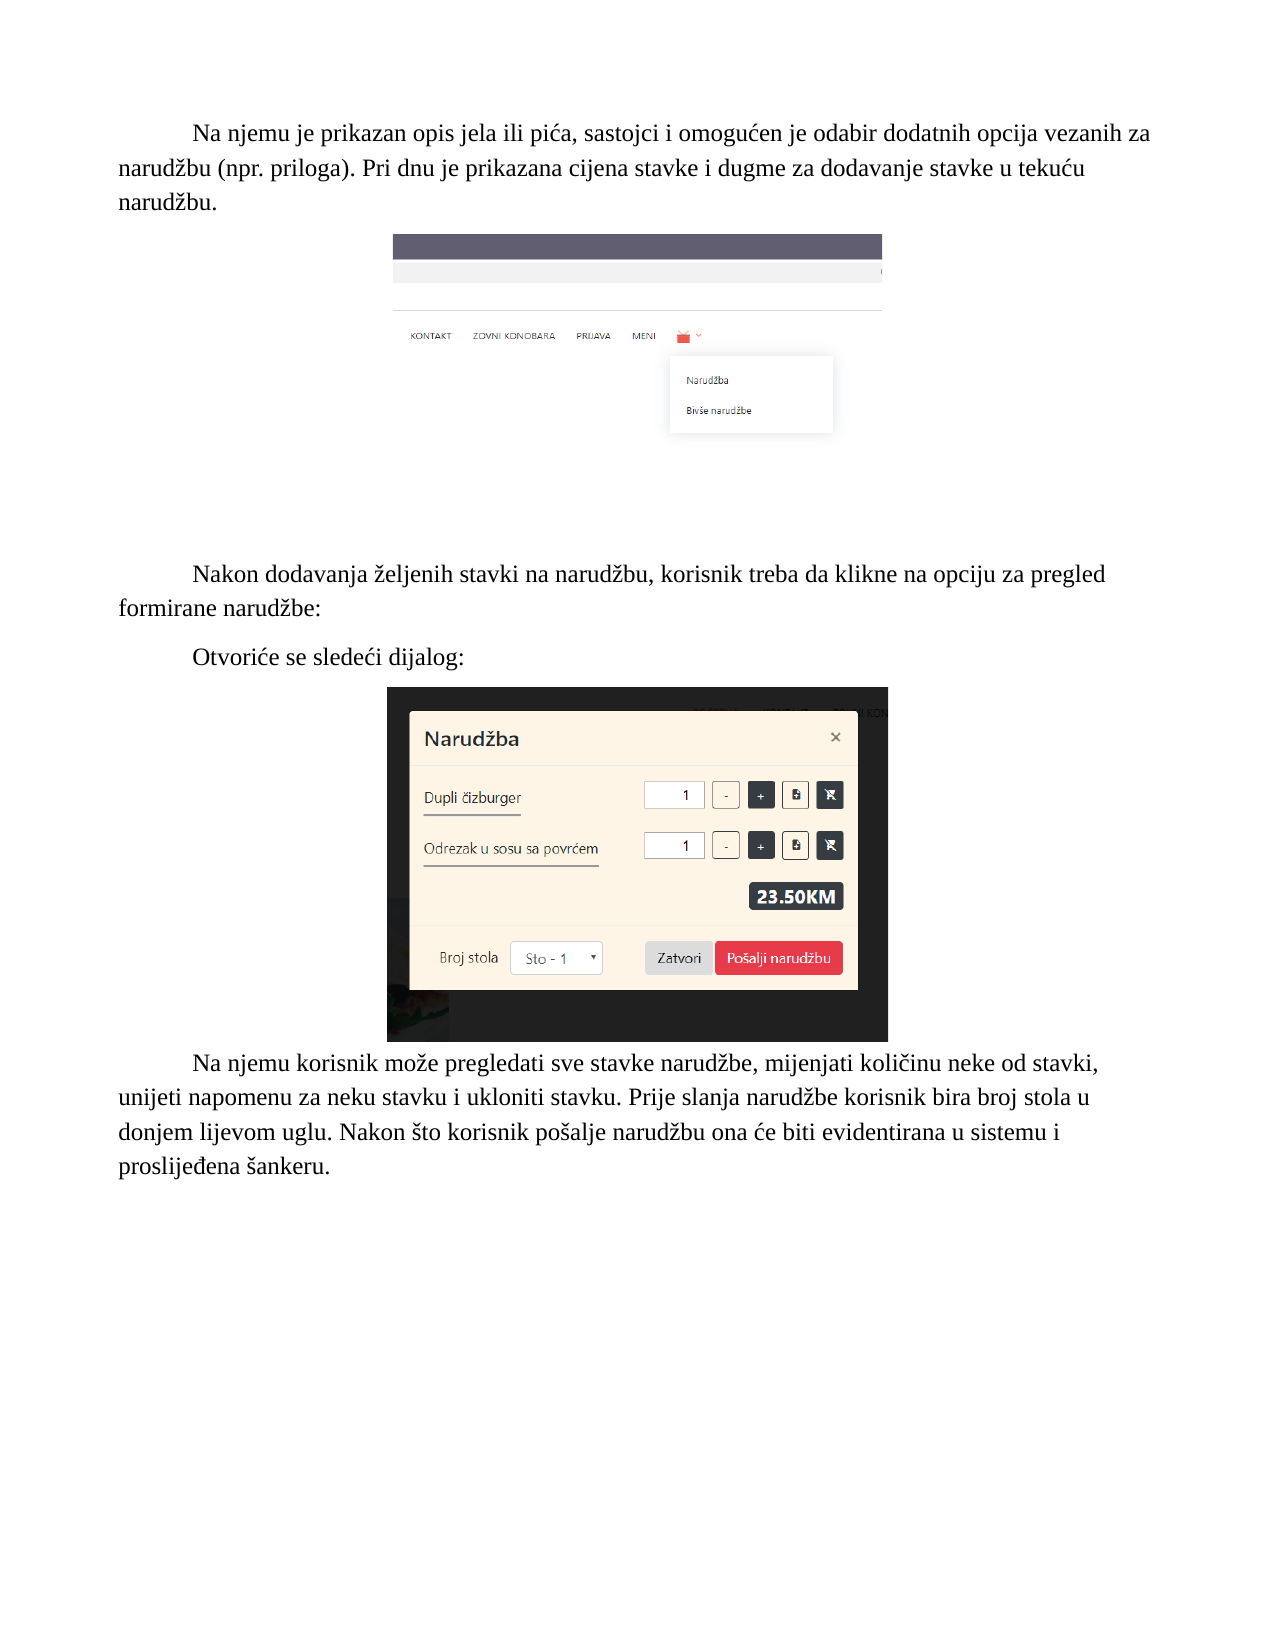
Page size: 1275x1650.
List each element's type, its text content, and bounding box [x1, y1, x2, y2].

text Na njemu je prikazan opis jela ili pića, sastojci i omogućen je odabir dodatnih opcija vezanih za narudžbu (npr. priloga). Pri dnu je prikazana cijena stavke i dugme za dodavanje stavke u tekuću narudžbu. [118, 118, 1157, 216]
picture [474, 687, 797, 1042]
text Na njemu korisnik može pregledati sve stavke narudžbe, mijenjati količinu neke od stavki, unijeti napomenu za neku stavku i ukloniti stavku. Prije slanja narudžbe korisnik bira broj stola u donjem lijevom uglu. Nakon što korisnik pošalje narudžbu ona će biti evidentirana u sistemu i proslijeđena šankeru. [118, 692, 1157, 1180]
text Nakon dodavanja željenih stavki na narudžbu, korisnik treba da klikne na opciju za pregled formirane narudžbe: [118, 236, 1157, 622]
text Otvoriće se sledeći dijalog: [118, 642, 1157, 671]
